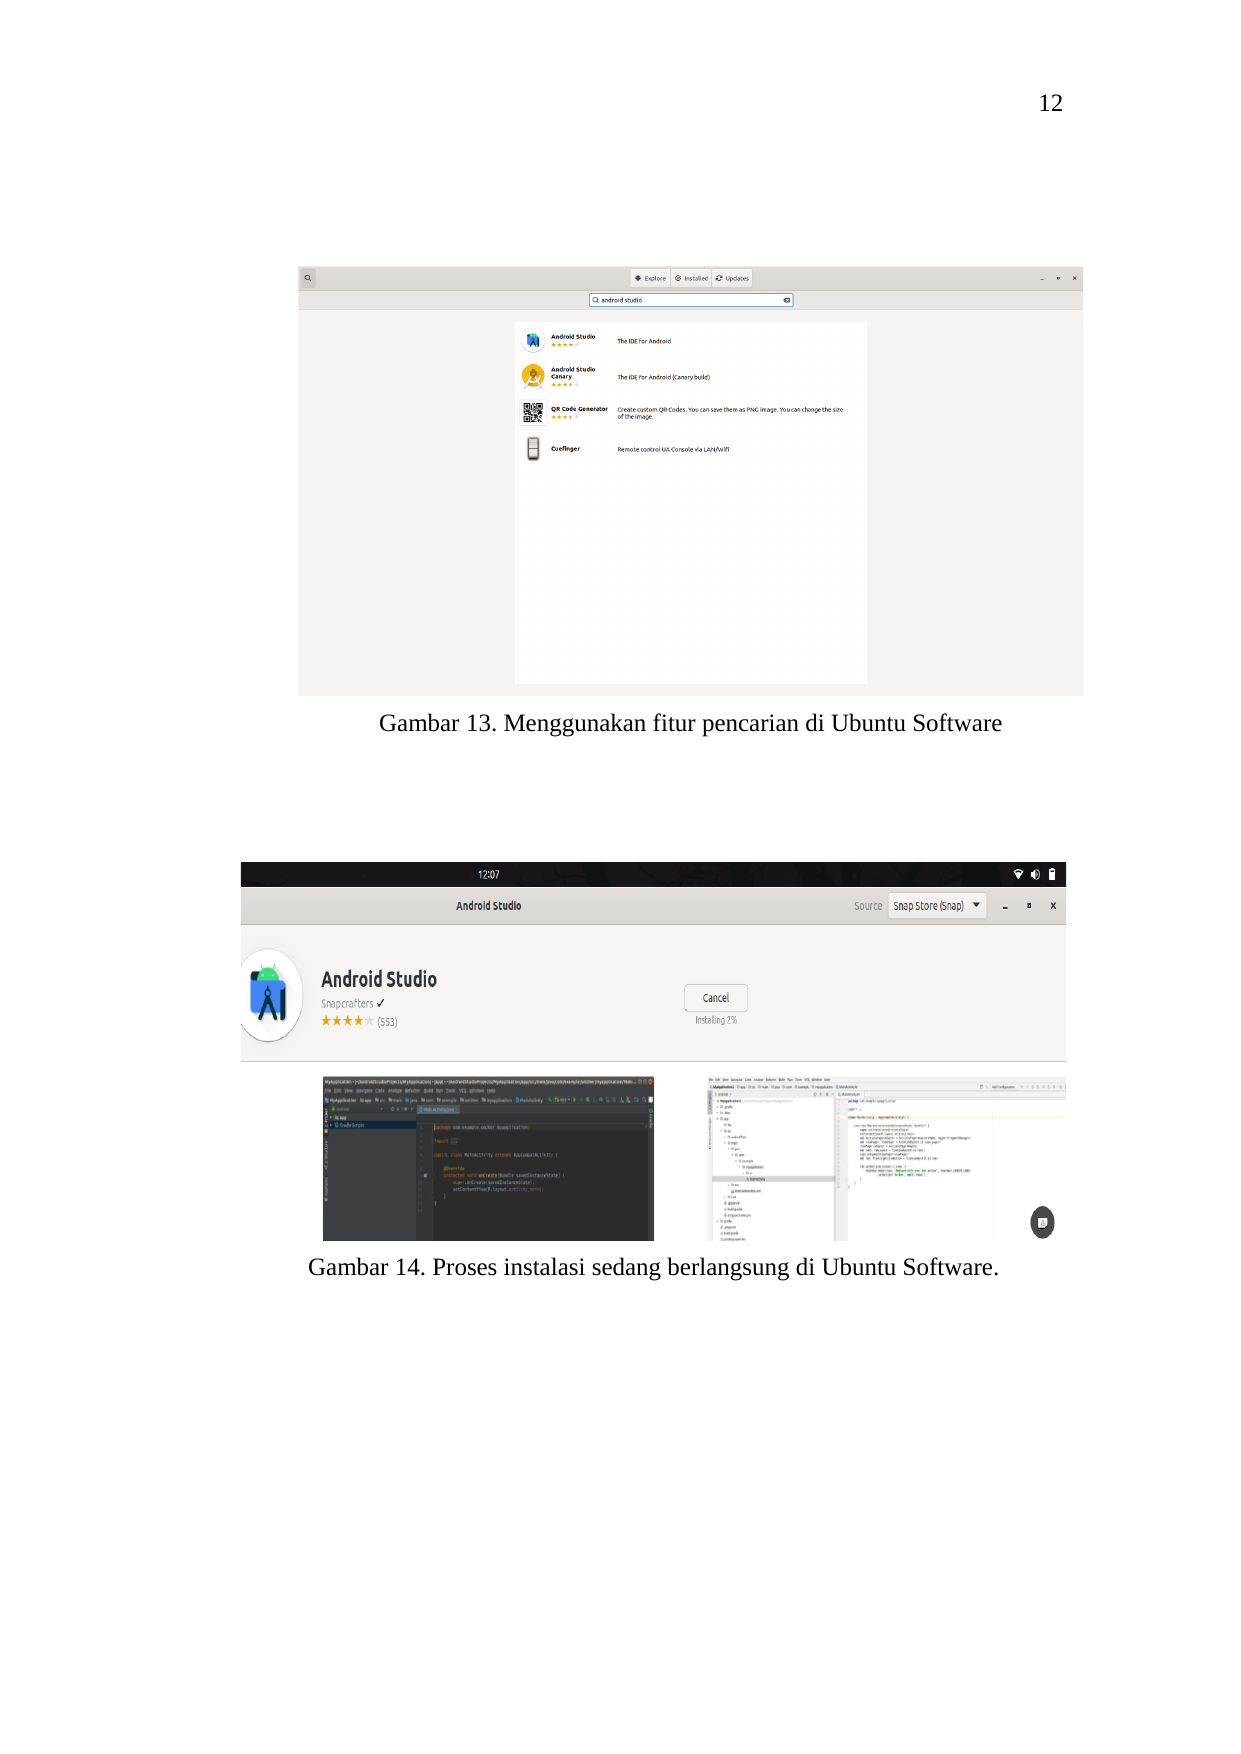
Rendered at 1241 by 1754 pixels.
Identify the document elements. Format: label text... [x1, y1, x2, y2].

text Gambar 14. Proses instalasi sedang berlangsung di Ubuntu Software. [241, 875, 1066, 1281]
text Gambar 13. Menggunakan fitur pencarian di Ubuntu Software [298, 696, 1083, 736]
picture [298, 266, 1084, 696]
